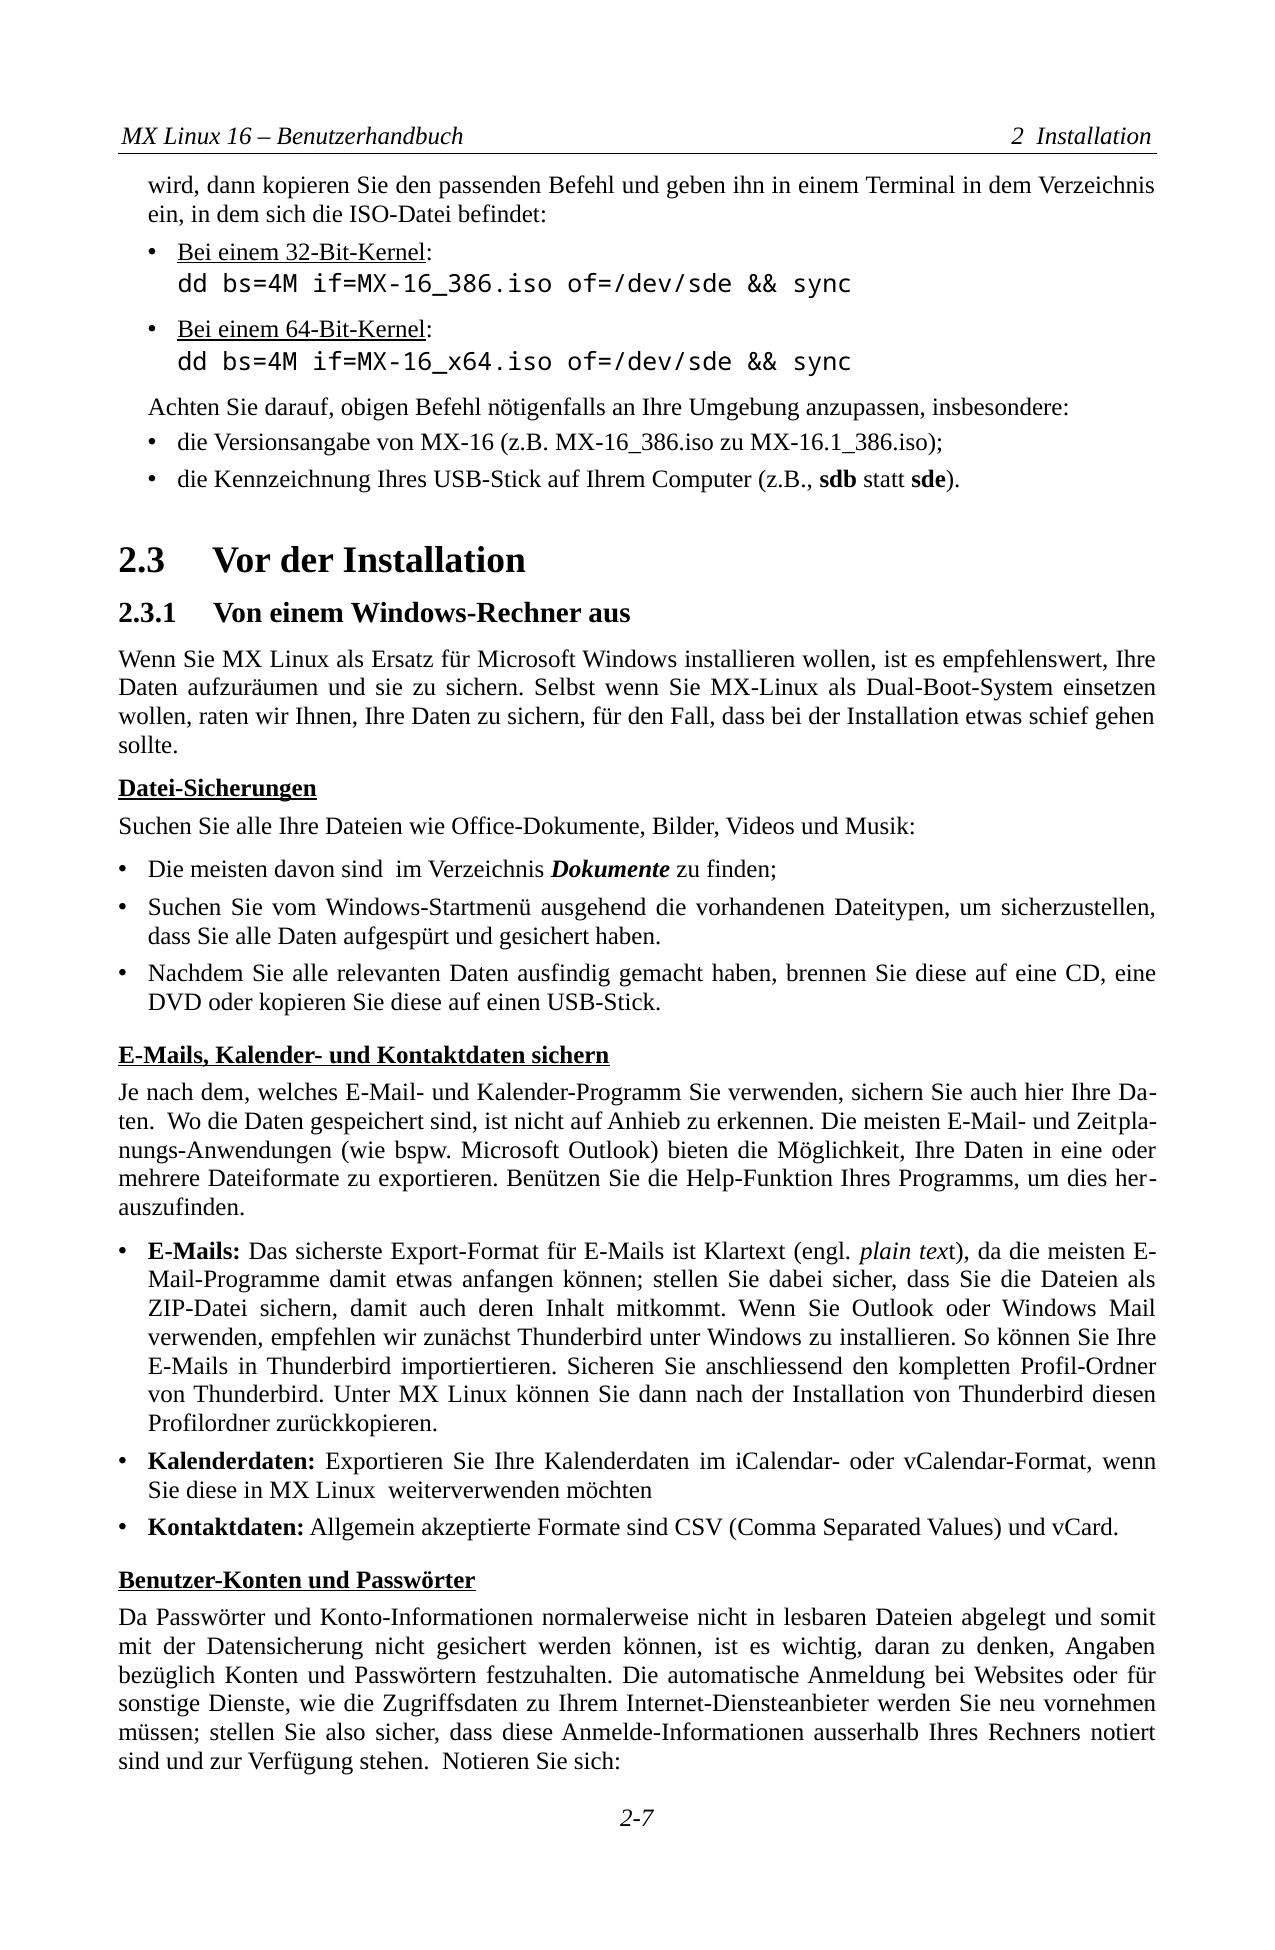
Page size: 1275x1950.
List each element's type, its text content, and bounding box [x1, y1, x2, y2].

list die Kennzeichnung Ihres USB-Stick auf Ihrem Computer (z.B., sdb statt sde). [148, 464, 1157, 493]
list Suchen Sie vom Windows-Startmenü ausgehend die vorhandenen Dateitypen, um sicherzustellen, dass Sie alle Daten aufgespürt und gesichert haben. [118, 892, 1157, 950]
subtitle 2.3.1 Von einem Windows-Rechner aus [118, 595, 1157, 629]
text Suchen Sie alle Ihre Dateien wie Office-Dokumente, Bilder, Videos und Musik: [118, 811, 1157, 840]
text Je nach dem, welches E-Mail- und Kalender-Programm Sie verwenden, sichern Sie auch hier Ihre Da­ten. Wo die Daten gespeichert sind, ist nicht auf Anhieb zu erkennen. Die meisten E-Mail- und Zeit­pla­nungs-Anwendungen (wie bspw. Microsoft Outlook) bieten die Möglichkeit, Ihre Daten in eine oder mehrere Dateiformate zu exportieren. Benützen Sie die Help-Funktion Ihres Programms, um dies her­aus­zufinden. [118, 1077, 1157, 1221]
list wird, dann kopieren Sie den passenden Befehl und geben ihn in einem Terminal in dem Verzeichnis ein, in dem sich die ISO-Datei befindet: [118, 171, 1157, 228]
list dd bs=4M if=MX-16_x64.iso of=/dev/sde && sync [148, 343, 1157, 377]
text dd bs=4M if=MX-16_386.iso of=/dev/sde && sync [177, 266, 1157, 300]
list Kalenderdaten: Exportieren Sie Ihre Kalenderdaten im iCalendar- oder vCalendar-Format, wenn Sie diese in MX Linux weiterverwenden möchten [118, 1446, 1157, 1503]
list Achten Sie darauf, obigen Befehl nötigenfalls an Ihre Umgebung anzupassen, insbesondere: [118, 392, 1157, 421]
list die Versionsangabe von MX-16 (z.B. MX-16_386.iso zu MX-16.1_386.iso); [148, 427, 1157, 456]
text E-Mails, Kalender- und Kontaktdaten sichern [118, 1040, 1157, 1068]
list Bei einem 32-Bit-Kernel: [148, 237, 1157, 266]
text Da Passwörter und Konto-Informationen normalerweise nicht in lesbaren Dateien abgelegt und somit mit der Datensicherung nicht gesichert werden können, ist es wichtig, daran zu denken, Angaben bezüglich Kon­ten und Passwörtern festzuhalten. Die automatische Anmeldung bei Websites oder für sonstige Dienste, wie die Zugriffsdaten zu Ihrem Internet-Diensteanbieter werden Sie neu vornehmen müssen; stellen Sie also sicher, dass diese Anmelde-Informationen ausserhalb Ihres Rechners notiert sind und zur Ver­fü­gung stehen. Notieren Sie sich: [118, 1602, 1157, 1775]
list Nachdem Sie alle relevanten Daten ausfindig gemacht haben, brennen Sie diese auf eine CD, eine DVD oder kopieren Sie diese auf einen USB-Stick. [118, 958, 1157, 1016]
text Wenn Sie MX Linux als Ersatz für Microsoft Windows installieren wollen, ist es empfehlenswert, Ihre Da­ten aufzuräumen und sie zu sichern. Selbst wenn Sie MX-Linux als Dual-Boot-System einsetzen wollen, raten wir Ihnen, Ihre Daten zu sichern, für den Fall, dass bei der Installation etwas schief gehen sollte. [118, 644, 1157, 759]
subtitle 2.3 Vor der Installation [118, 537, 1157, 581]
list Kontaktdaten: Allgemein akzeptierte Formate sind CSV (Comma Separated Values) und vCard. [118, 1512, 1157, 1541]
list E-Mails: Das sicherste Export-Format für E-Mails ist Klartext (engl. plain text), da die meisten E-Mail-Programme damit etwas anfangen können; stellen Sie dabei sicher, dass Sie die Dateien als ZIP-Datei sichern, damit auch deren Inhalt mitkommt. Wenn Sie Outlook oder Windows Mail verwenden, empfehlen wir zunächst Thunderbird unter Windows zu installieren. So können Sie Ihre E-Mails in Thunderbird importiertieren. Sicheren Sie anschliessend den kompletten Profil-Ordner von Thunderbird. Unter MX Linux können Sie dann nach der Installation von Thunderbird diesen Profilordner zurückkopieren. [118, 1236, 1157, 1437]
text Datei-Sicherungen [118, 773, 1157, 802]
text Benutzer-Konten und Passwörter [118, 1565, 1157, 1593]
list Die meisten davon sind im Verzeichnis Dokumente zu finden; [118, 854, 1157, 883]
list Bei einem 64-Bit-Kernel: [148, 314, 1157, 343]
